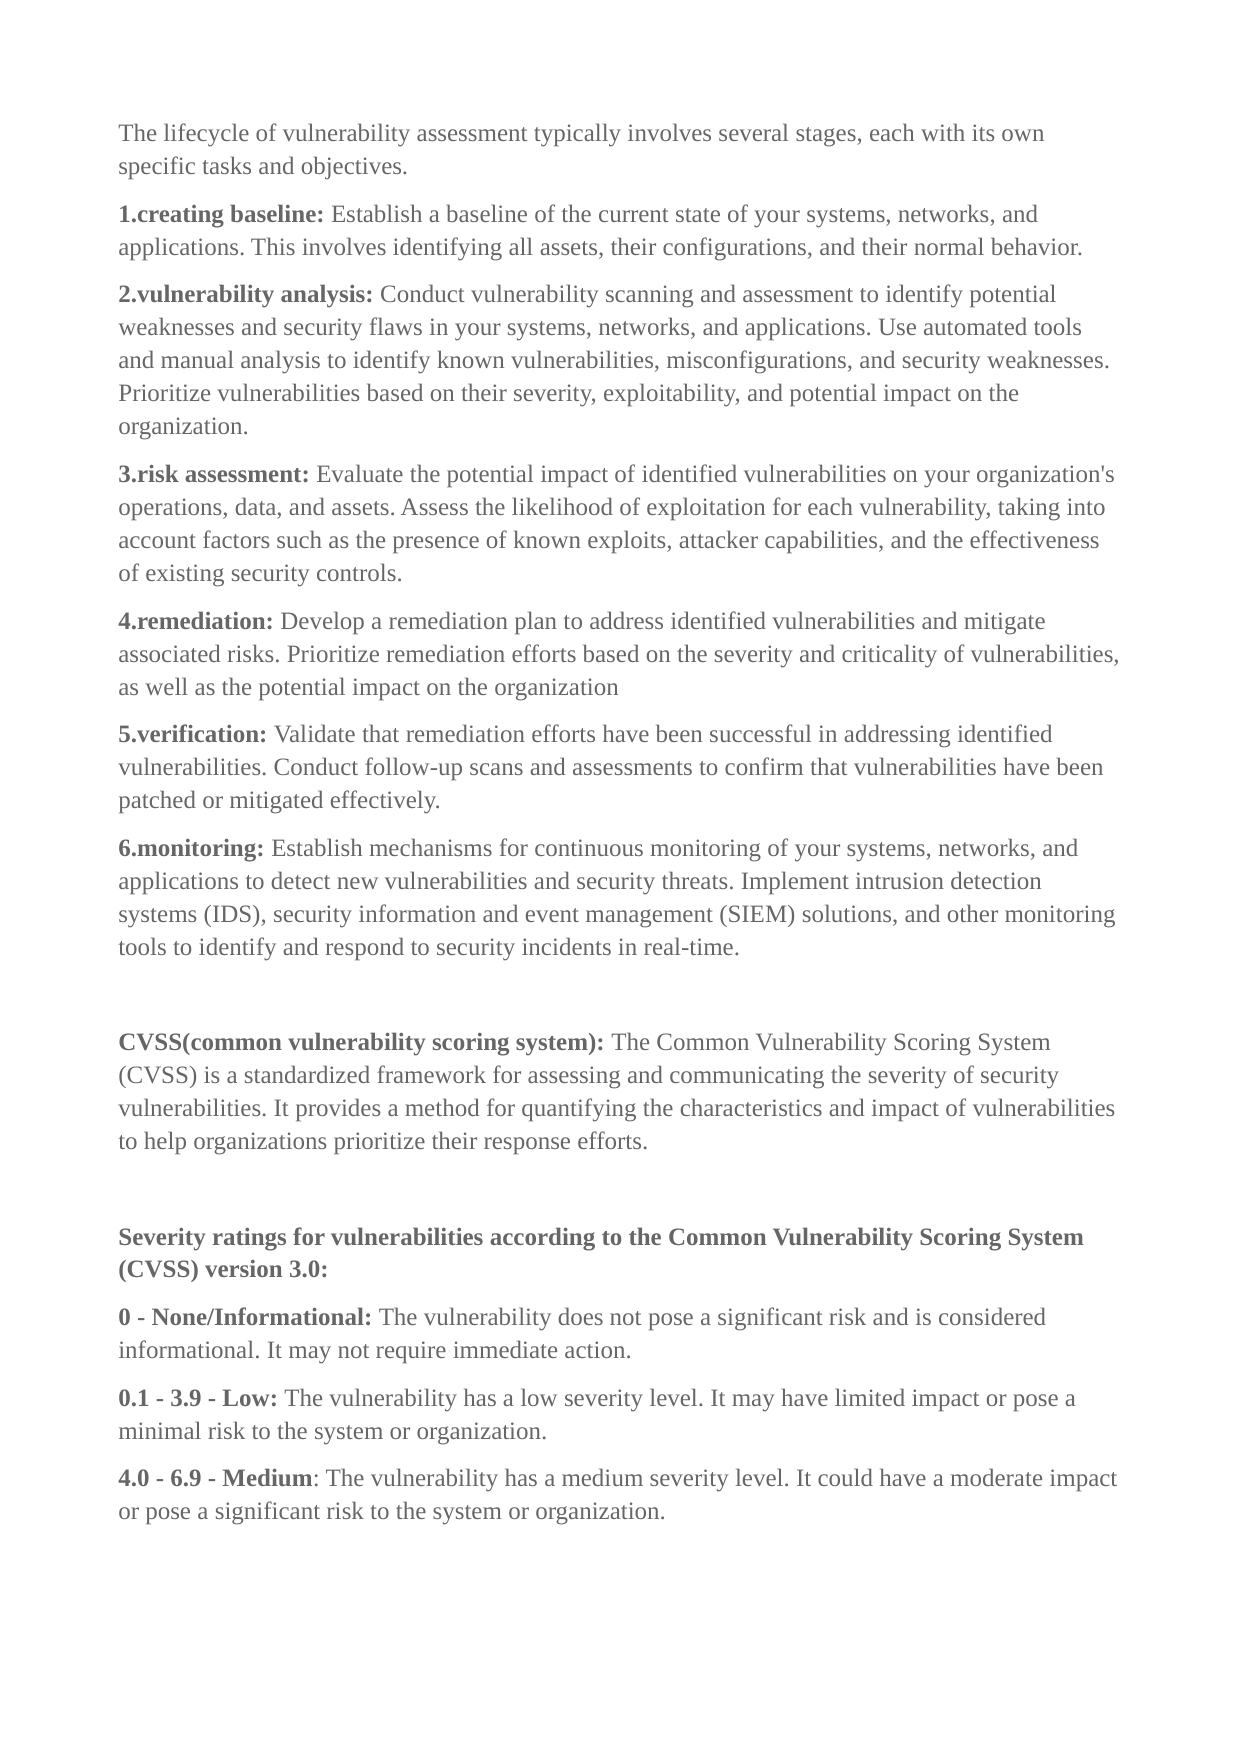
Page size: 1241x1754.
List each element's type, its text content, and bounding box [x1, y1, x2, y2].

text 0 - None/Informational: The vulnerability does not pose a significant risk and is considered informational. It may not require immediate action. [118, 1302, 1122, 1364]
text 6.monitoring: Establish mechanisms for continuous monitoring of your systems, networks, and applications to detect new vulnerabilities and security threats. Implement intrusion detection systems (IDS), security information and event management (SIEM) solutions, and other monitoring tools to identify and respond to security incidents in real-time. [118, 833, 1122, 961]
text 4.remediation: Develop a remediation plan to address identified vulnerabilities and mitigate associated risks. Prioritize remediation efforts based on the severity and criticality of vulnerabilities, as well as the potential impact on the organization [118, 606, 1122, 701]
text CVSS(common vulnerability scoring system): The Common Vulnerability Scoring System (CVSS) is a standardized framework for assessing and communicating the severity of security vulnerabilities. It provides a method for quantifying the characteristics and impact of vulnerabilities to help organizations prioritize their response efforts. [118, 1027, 1122, 1155]
text 0.1 - 3.9 - Low: The vulnerability has a low severity level. It may have limited impact or pose a minimal risk to the system or organization. [118, 1383, 1122, 1444]
text 4.0 - 6.9 - Medium: The vulnerability has a medium severity level. It could have a moderate impact or pose a significant risk to the system or organization. [118, 1463, 1122, 1525]
text 1.creating baseline: Establish a baseline of the current state of your systems, networks, and applications. This involves identifying all assets, their configurations, and their normal behavior. [118, 199, 1122, 261]
text 2.vulnerability analysis: Conduct vulnerability scanning and assessment to identify potential weaknesses and security flaws in your systems, networks, and applications. Use automated tools and manual analysis to identify known vulnerabilities, misconfigurations, and security weaknesses. Prioritize vulnerabilities based on their severity, exploitability, and potential impact on the organization. [118, 279, 1122, 440]
text Severity ratings for vulnerabilities according to the Common Vulnerability Scoring System (CVSS) version 3.0: [118, 1222, 1122, 1283]
text 3.risk assessment: Evaluate the potential impact of identified vulnerabilities on your organization's operations, data, and assets. Assess the likelihood of exploitation for each vulnerability, taking into account factors such as the presence of known exploits, attacker capabilities, and the effectiveness of existing security controls. [118, 459, 1122, 587]
text The lifecycle of vulnerability assessment typically involves several stages, each with its own specific tasks and objectives. [118, 118, 1122, 180]
text 5.verification: Validate that remediation efforts have been successful in addressing identified vulnerabilities. Conduct follow-up scans and assessments to confirm that vulnerabilities have been patched or mitigated effectively. [118, 719, 1122, 814]
